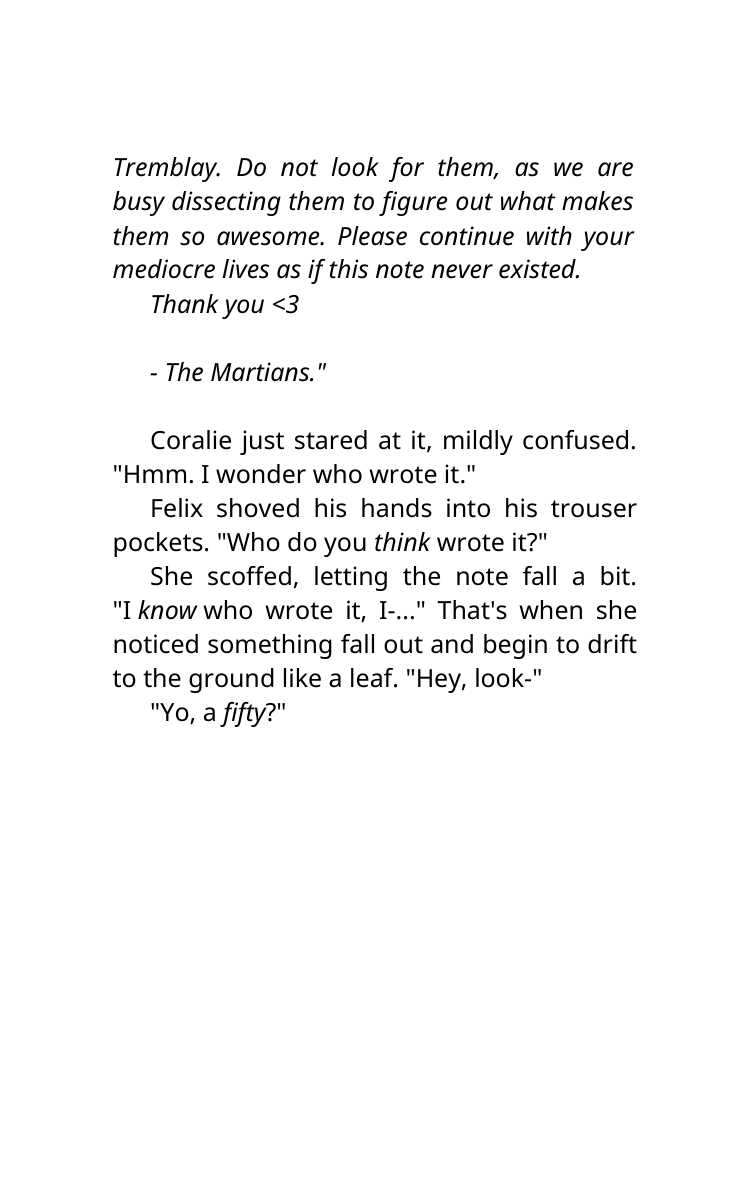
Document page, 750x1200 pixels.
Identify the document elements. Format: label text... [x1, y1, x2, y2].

text "Yo, a fifty?" [112, 695, 637, 729]
text She scoffed, letting the note fall a bit. "I know who wrote it, I-..." That's when she noticed something fall out and begin to drift to the ground like a leaf. "Hey, look-" [112, 559, 637, 695]
text Thank you <3 [112, 286, 637, 320]
text Tremblay. Do not look for them, as we are busy dissecting them to figure out what makes them so awesome. Please continue with your mediocre lives as if this note never existed. [112, 150, 637, 286]
text - The Martians." [150, 320, 637, 388]
text Felix shoved his hands into his trouser pockets. "Who do you think wrote it?" [112, 491, 637, 559]
text Coralie just stared at it, mildly confused. "Hmm. I wonder who wrote it." [112, 422, 637, 491]
